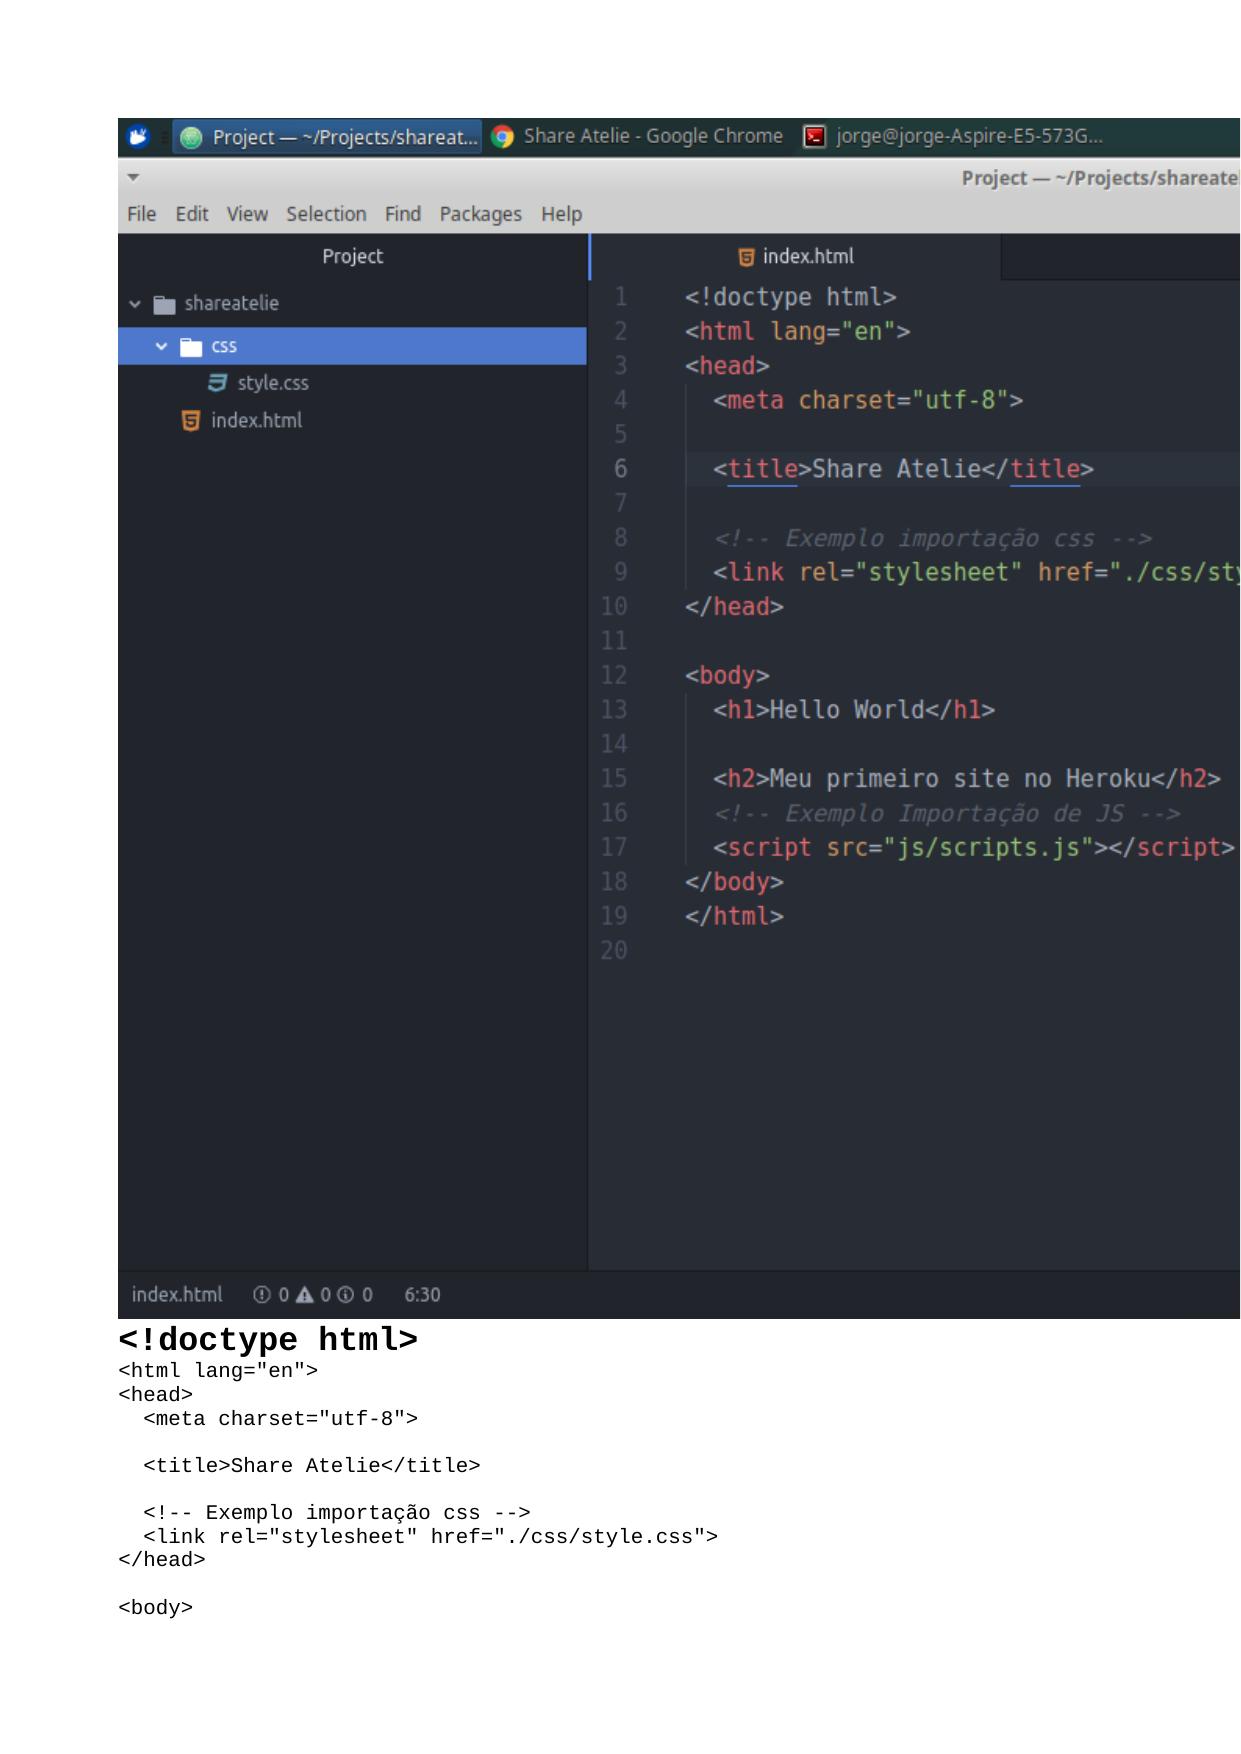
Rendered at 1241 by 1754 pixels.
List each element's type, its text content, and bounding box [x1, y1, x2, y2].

text <body> [118, 1597, 1122, 1620]
text <head> [118, 1384, 1122, 1407]
text <!-- Exemplo importação css --> [118, 1502, 1122, 1526]
text </head> [118, 1549, 1122, 1573]
picture [118, 118, 1241, 1319]
text <html lang="en"> [118, 1360, 1122, 1384]
text <link rel="stylesheet" href="./css/style.css"> [118, 1526, 1122, 1549]
text <title>Share Atelie</title> [118, 1455, 1122, 1478]
text <meta charset="utf-8"> [118, 1407, 1122, 1431]
text <!doctype html> [118, 1322, 1122, 1360]
